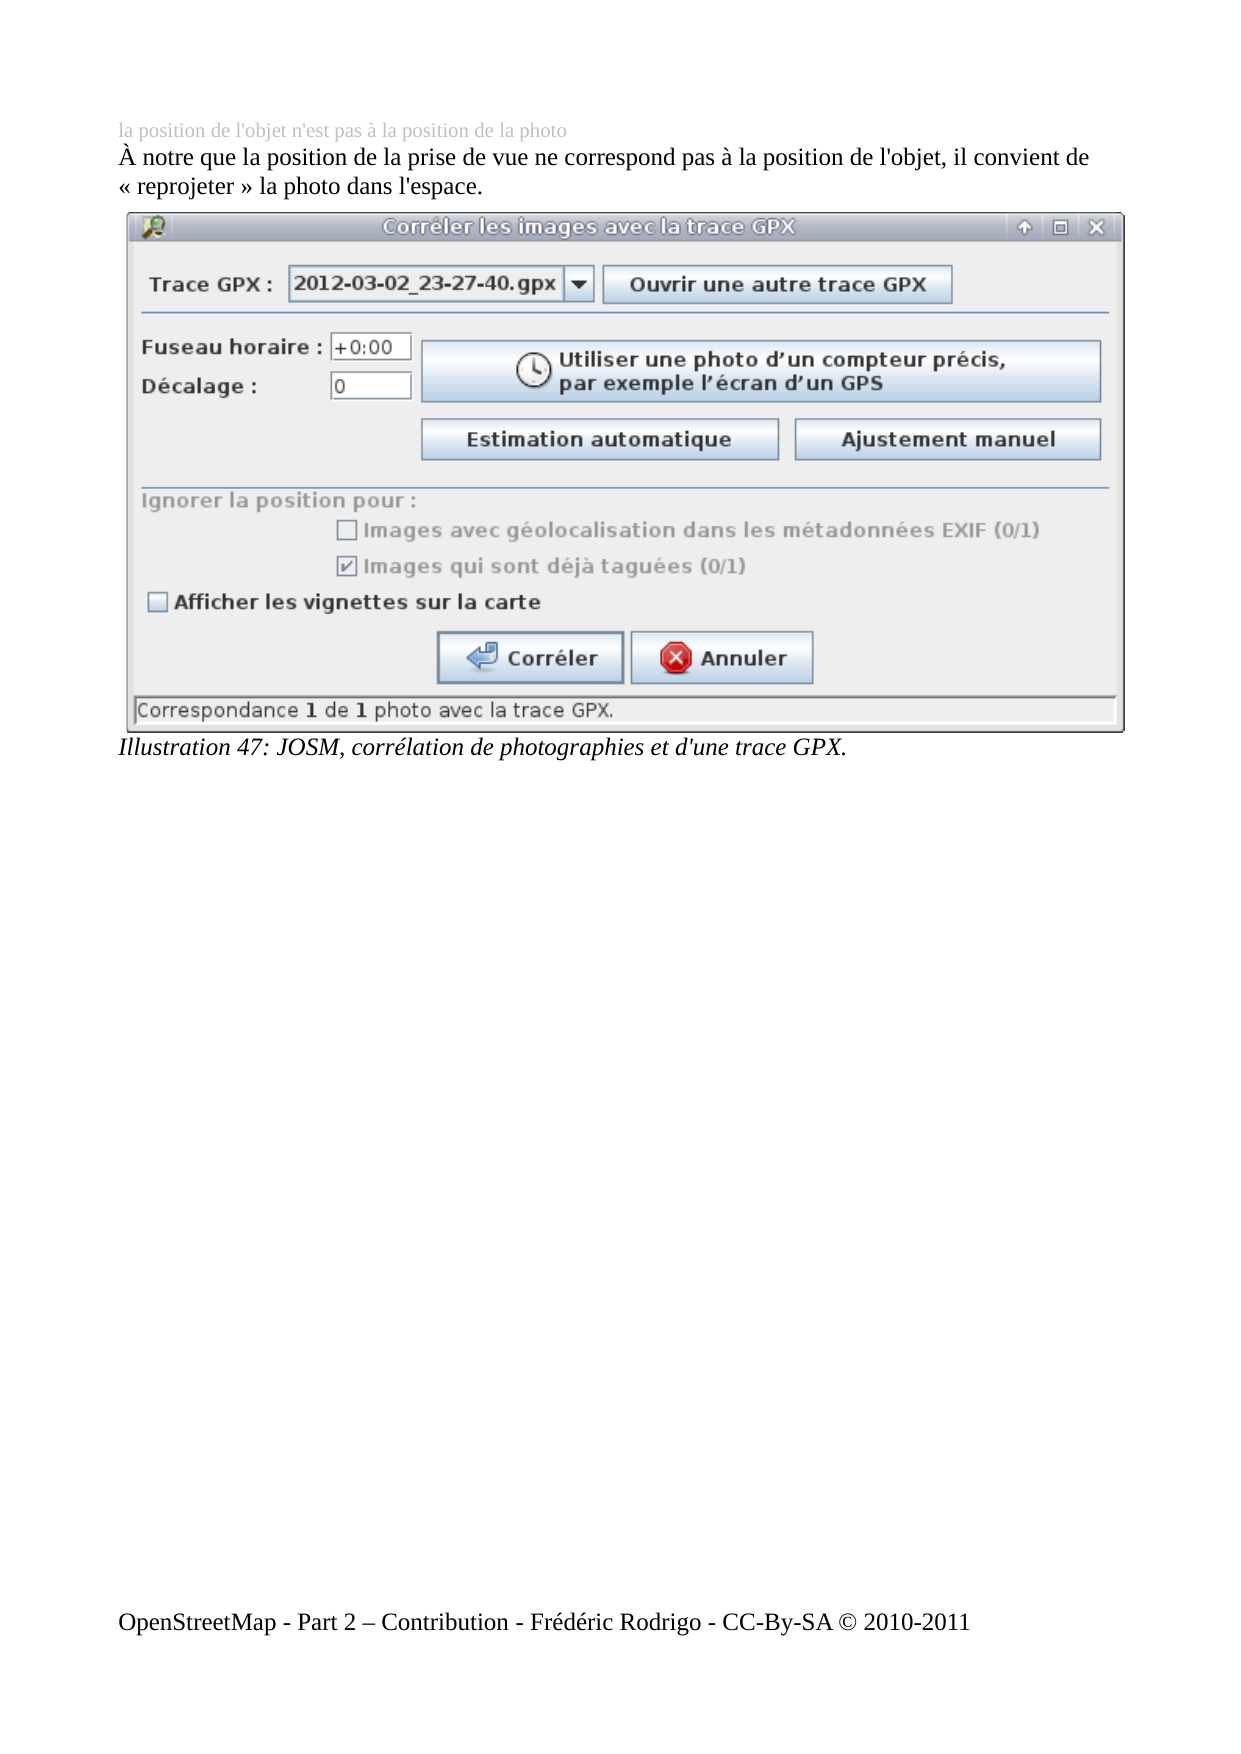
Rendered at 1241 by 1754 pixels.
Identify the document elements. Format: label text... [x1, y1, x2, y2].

picture [126, 212, 1125, 733]
text À notre que la position de la prise de vue ne correspond pas à la position de l'objet, il convient de « reprojeter » la photo dans l'espace. [118, 142, 1122, 200]
text Illustration 47: JOSM, corrélation de photographies et d'une trace GPX. [118, 225, 1133, 761]
text la position de l'objet n'est pas à la position de la photo [118, 118, 1122, 142]
